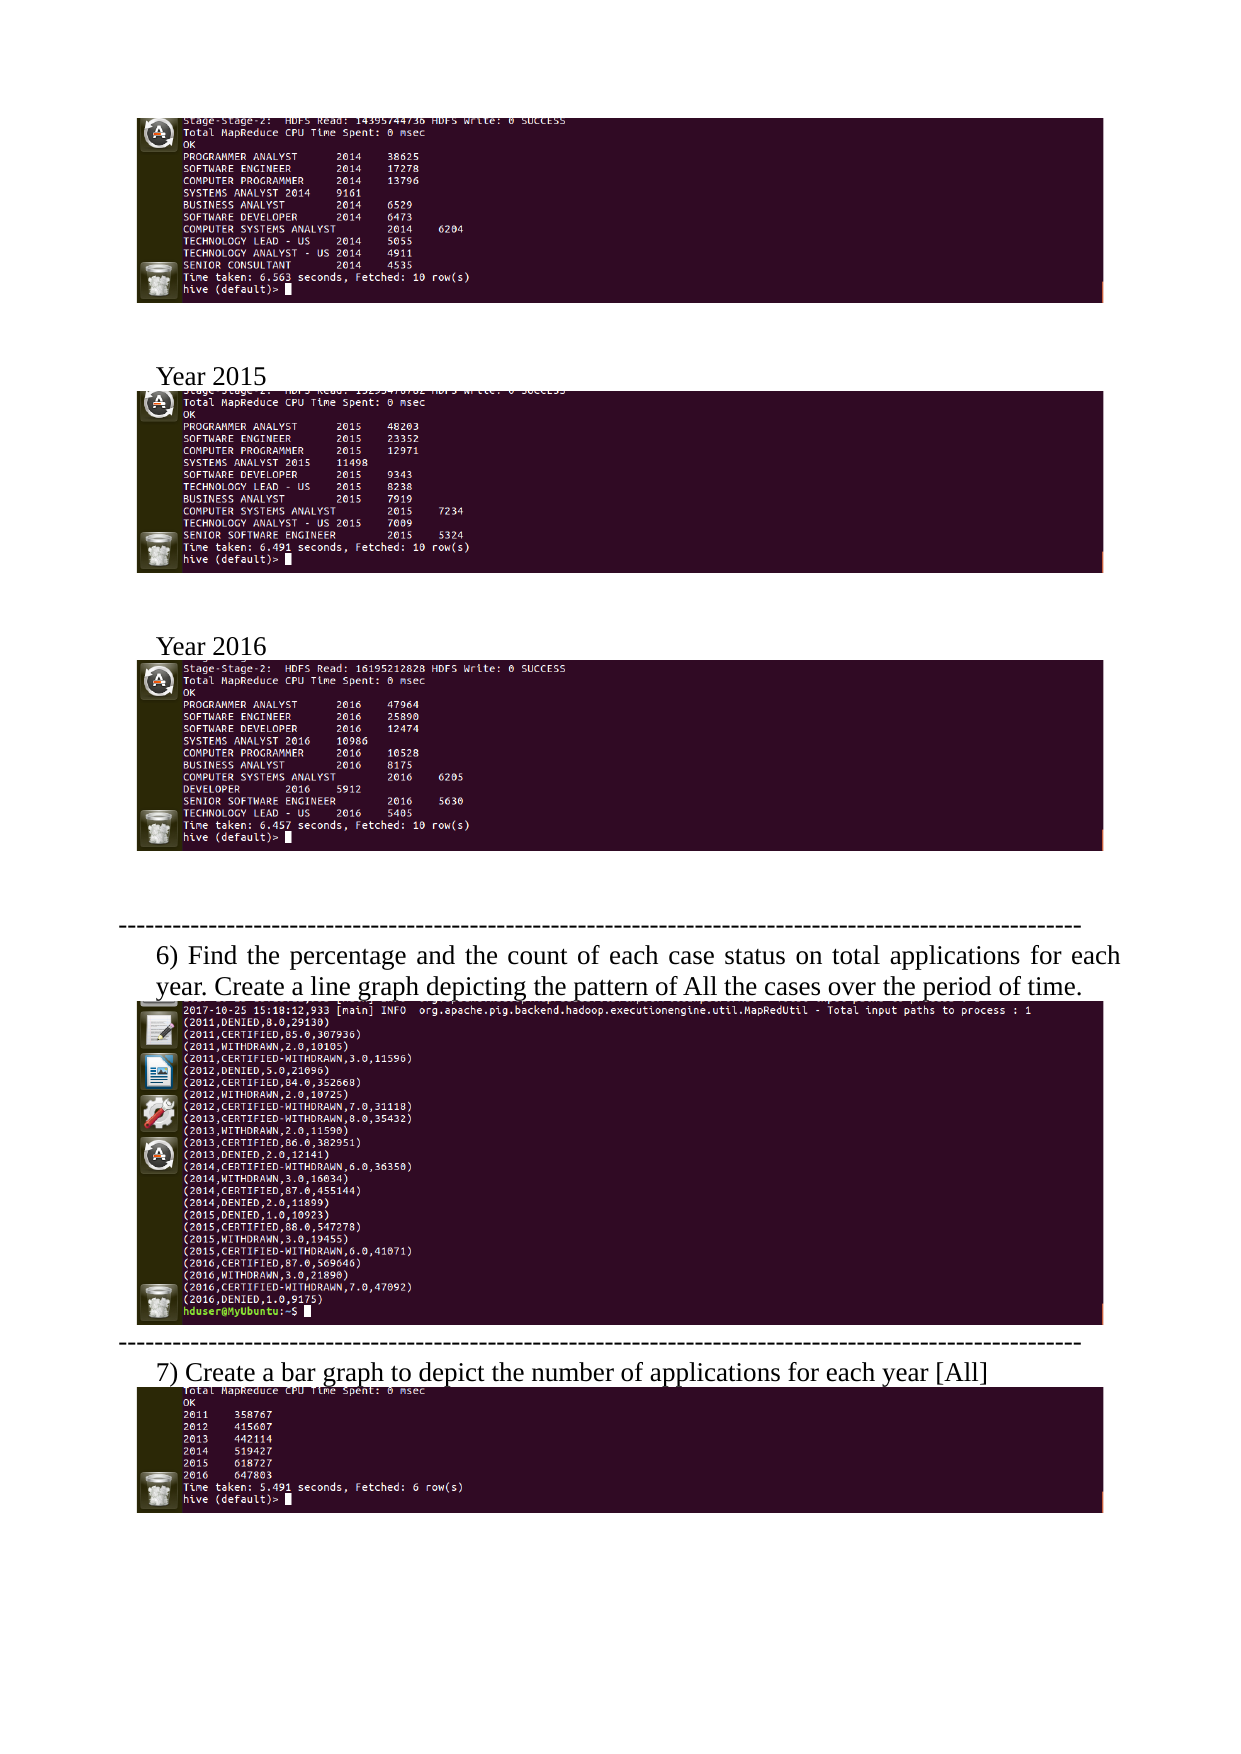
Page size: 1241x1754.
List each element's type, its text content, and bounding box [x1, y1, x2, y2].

text Year 2015 [156, 360, 1122, 391]
text ----------------------------------------------------------------------------------------------------------- [118, 1183, 1122, 1356]
text Year 2016 [156, 630, 1122, 661]
picture [136, 118, 1104, 303]
text 7) Create a bar graph to depict the number of applications for each year [All] [156, 1356, 1122, 1387]
text 6) Find the percentage and the count of each case status on total applications for each year. Create a line graph depicting the pattern of All the cases over the period of time. [156, 939, 1122, 1002]
text ----------------------------------------------------------------------------------------------------------- [118, 908, 1122, 939]
picture [136, 660, 1104, 851]
picture [136, 1001, 1104, 1325]
